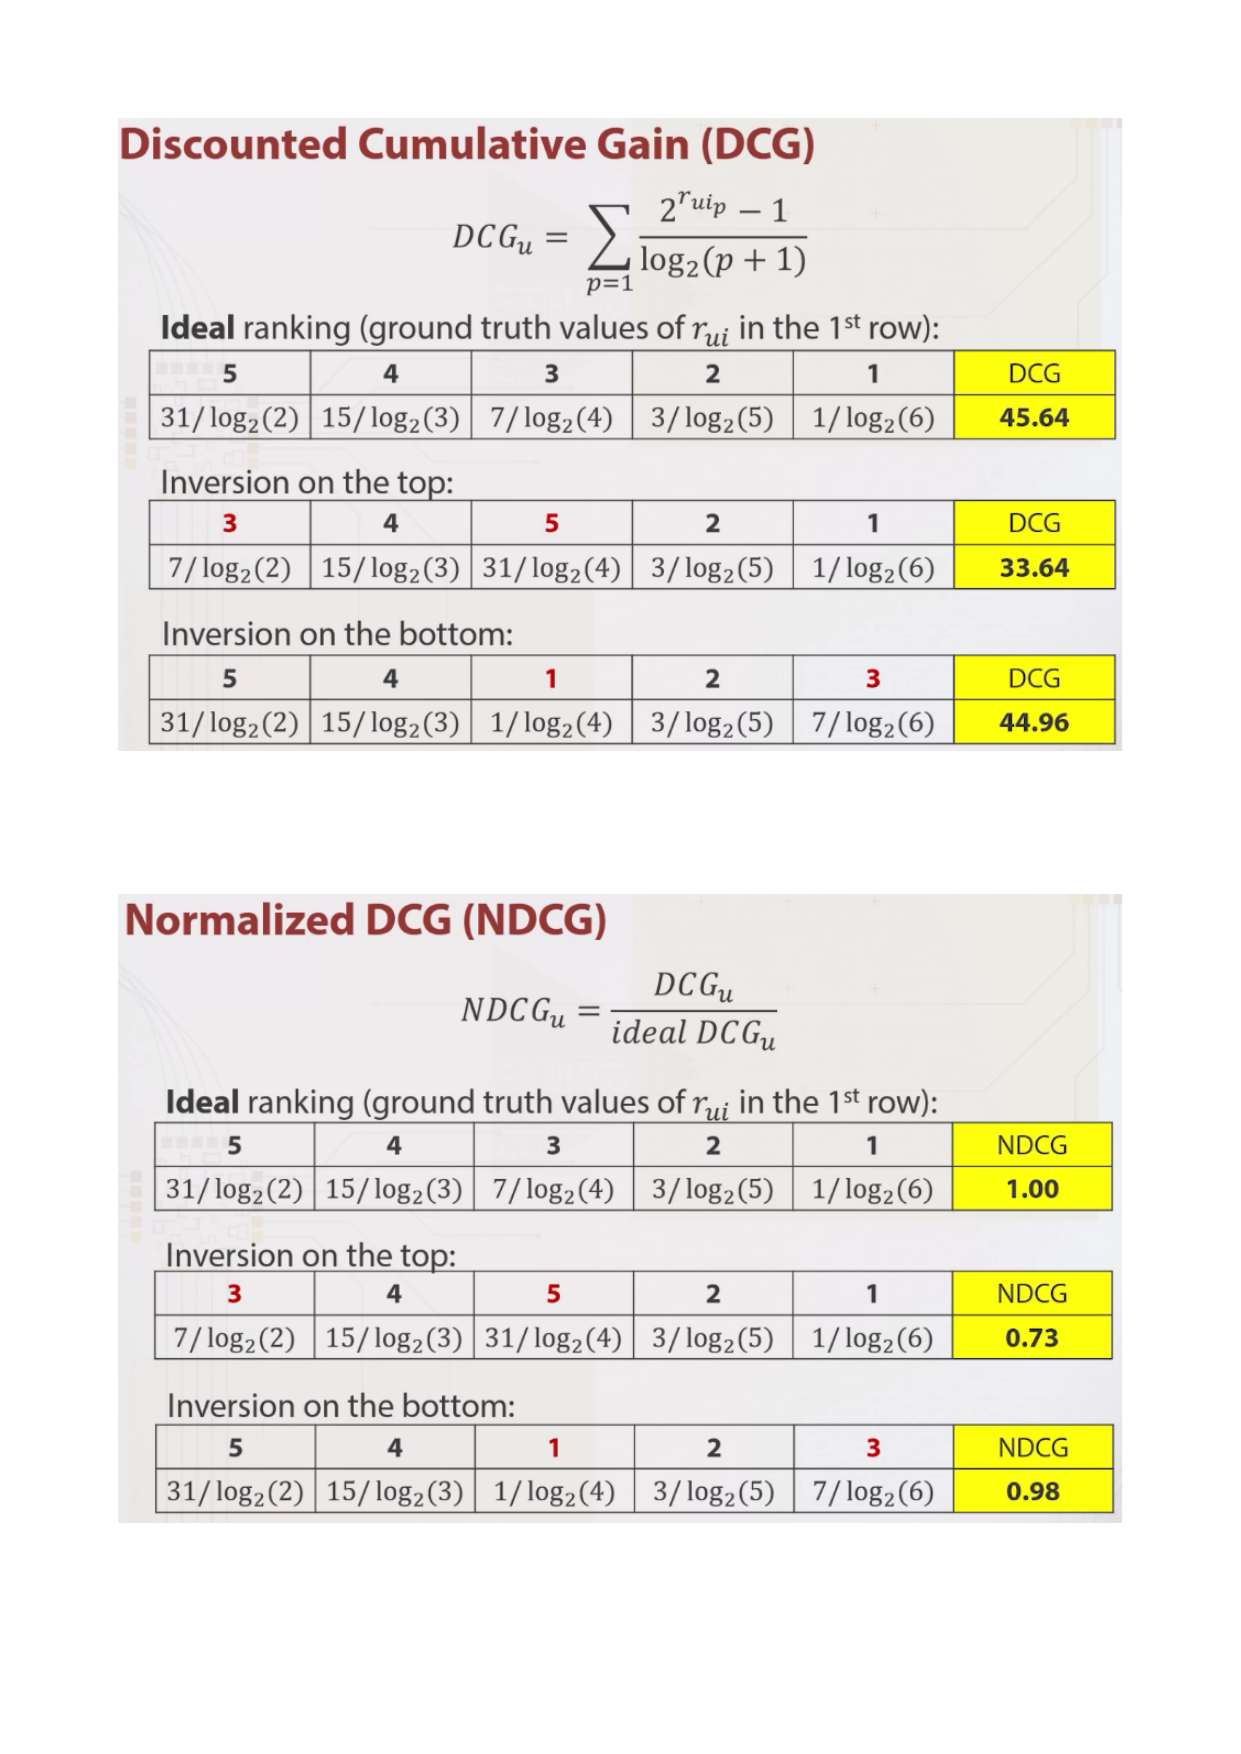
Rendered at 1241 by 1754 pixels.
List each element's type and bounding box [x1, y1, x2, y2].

picture [118, 894, 1123, 1523]
picture [118, 118, 1123, 751]
